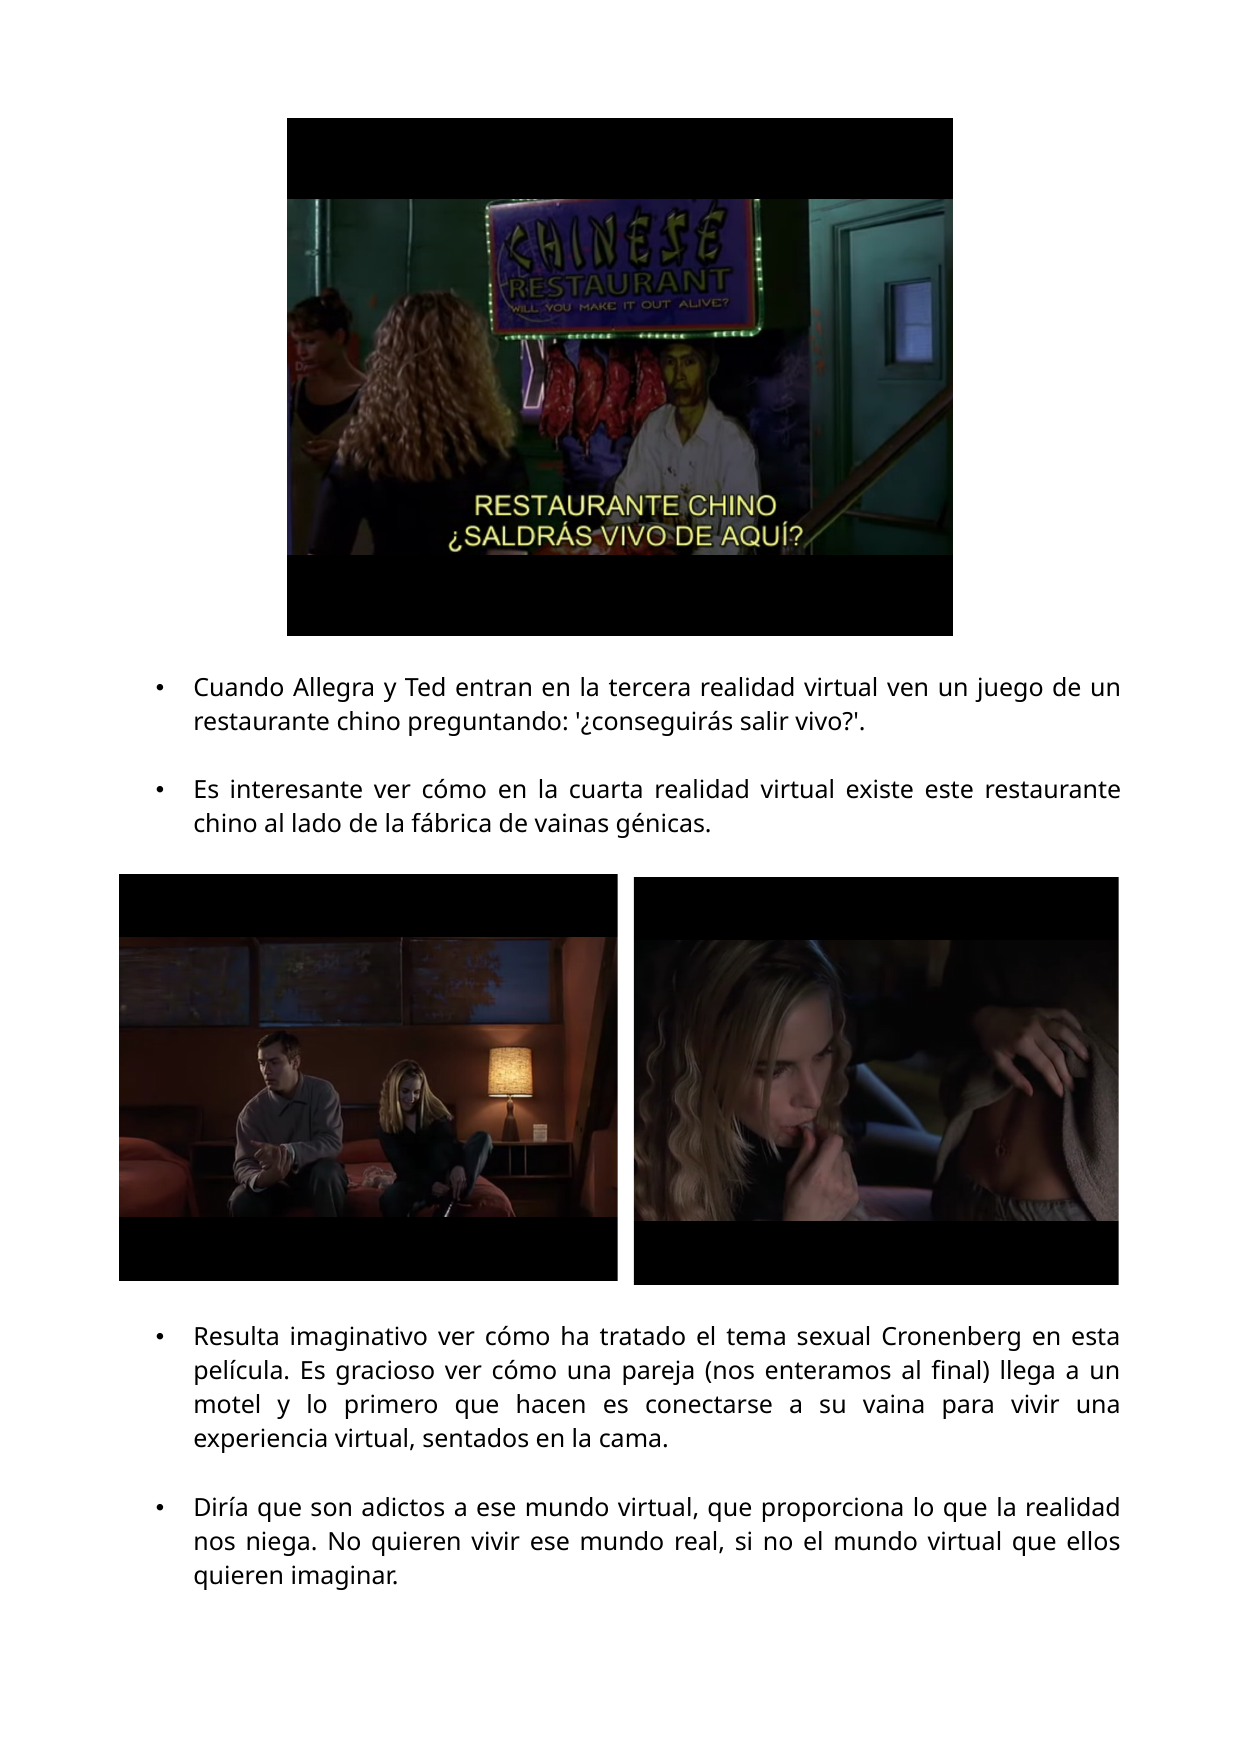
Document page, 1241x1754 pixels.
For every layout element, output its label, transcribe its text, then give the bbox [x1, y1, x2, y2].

picture [119, 874, 618, 1281]
list Es interesante ver cómo en la cuarta realidad virtual existe este restaurante chino al lado de la fábrica de vainas génicas. [156, 772, 1122, 840]
list Resulta imaginativo ver cómo ha tratado el tema sexual Cronenberg en esta película. Es gracioso ver cómo una pareja (nos enteramos al final) llega a un motel y lo primero que hacen es conectarse a su vaina para vivir una experiencia virtual, sentados en la cama. [156, 1319, 1122, 1455]
list Cuando Allegra y Ted entran en la tercera realidad virtual ven un juego de un restaurante chino preguntando: '¿conseguirás salir vivo?'. [156, 670, 1122, 738]
list Diría que son adictos a ese mundo virtual, que proporciona lo que la realidad nos niega. No quieren vivir ese mundo real, si no el mundo virtual que ellos quieren imaginar. [156, 1489, 1122, 1591]
picture [287, 118, 953, 636]
picture [633, 877, 1119, 1285]
